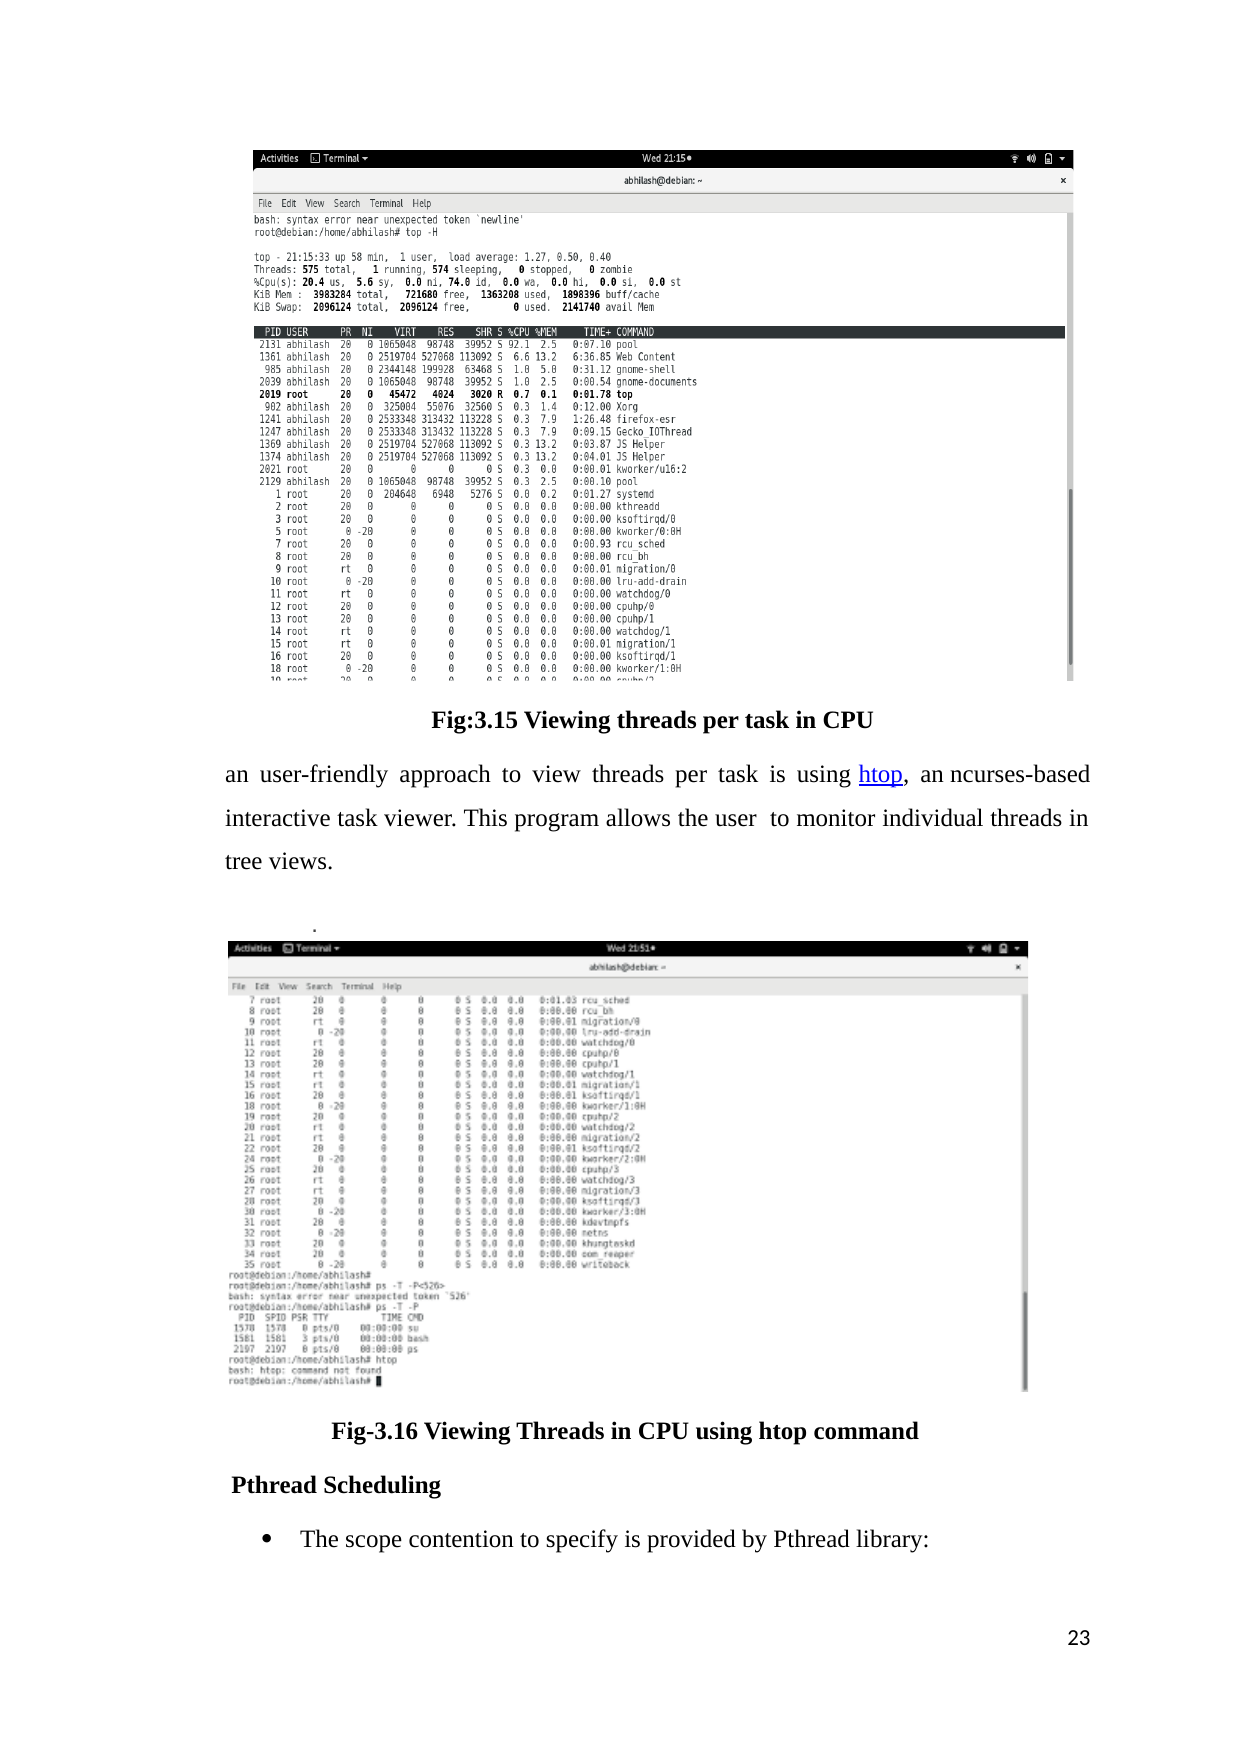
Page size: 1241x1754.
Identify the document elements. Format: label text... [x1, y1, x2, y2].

subtitle Pthread Scheduling [225, 1470, 1090, 1499]
text Fig:3.15 Viewing threads per task in CPU [225, 706, 1090, 734]
text . [225, 910, 1090, 1391]
picture [228, 941, 1029, 1392]
text an user-friendly approach to view threads per task is using htop, an ncurses-based interactive task viewer. This program allows the user to monitor individual threads in tree views. [225, 759, 1090, 874]
list The scope contention to specify is provided by Pthread library: [262, 1524, 1090, 1553]
picture [253, 150, 1074, 681]
text Fig-3.16 Viewing Threads in CPU using htop command [225, 1416, 1090, 1445]
